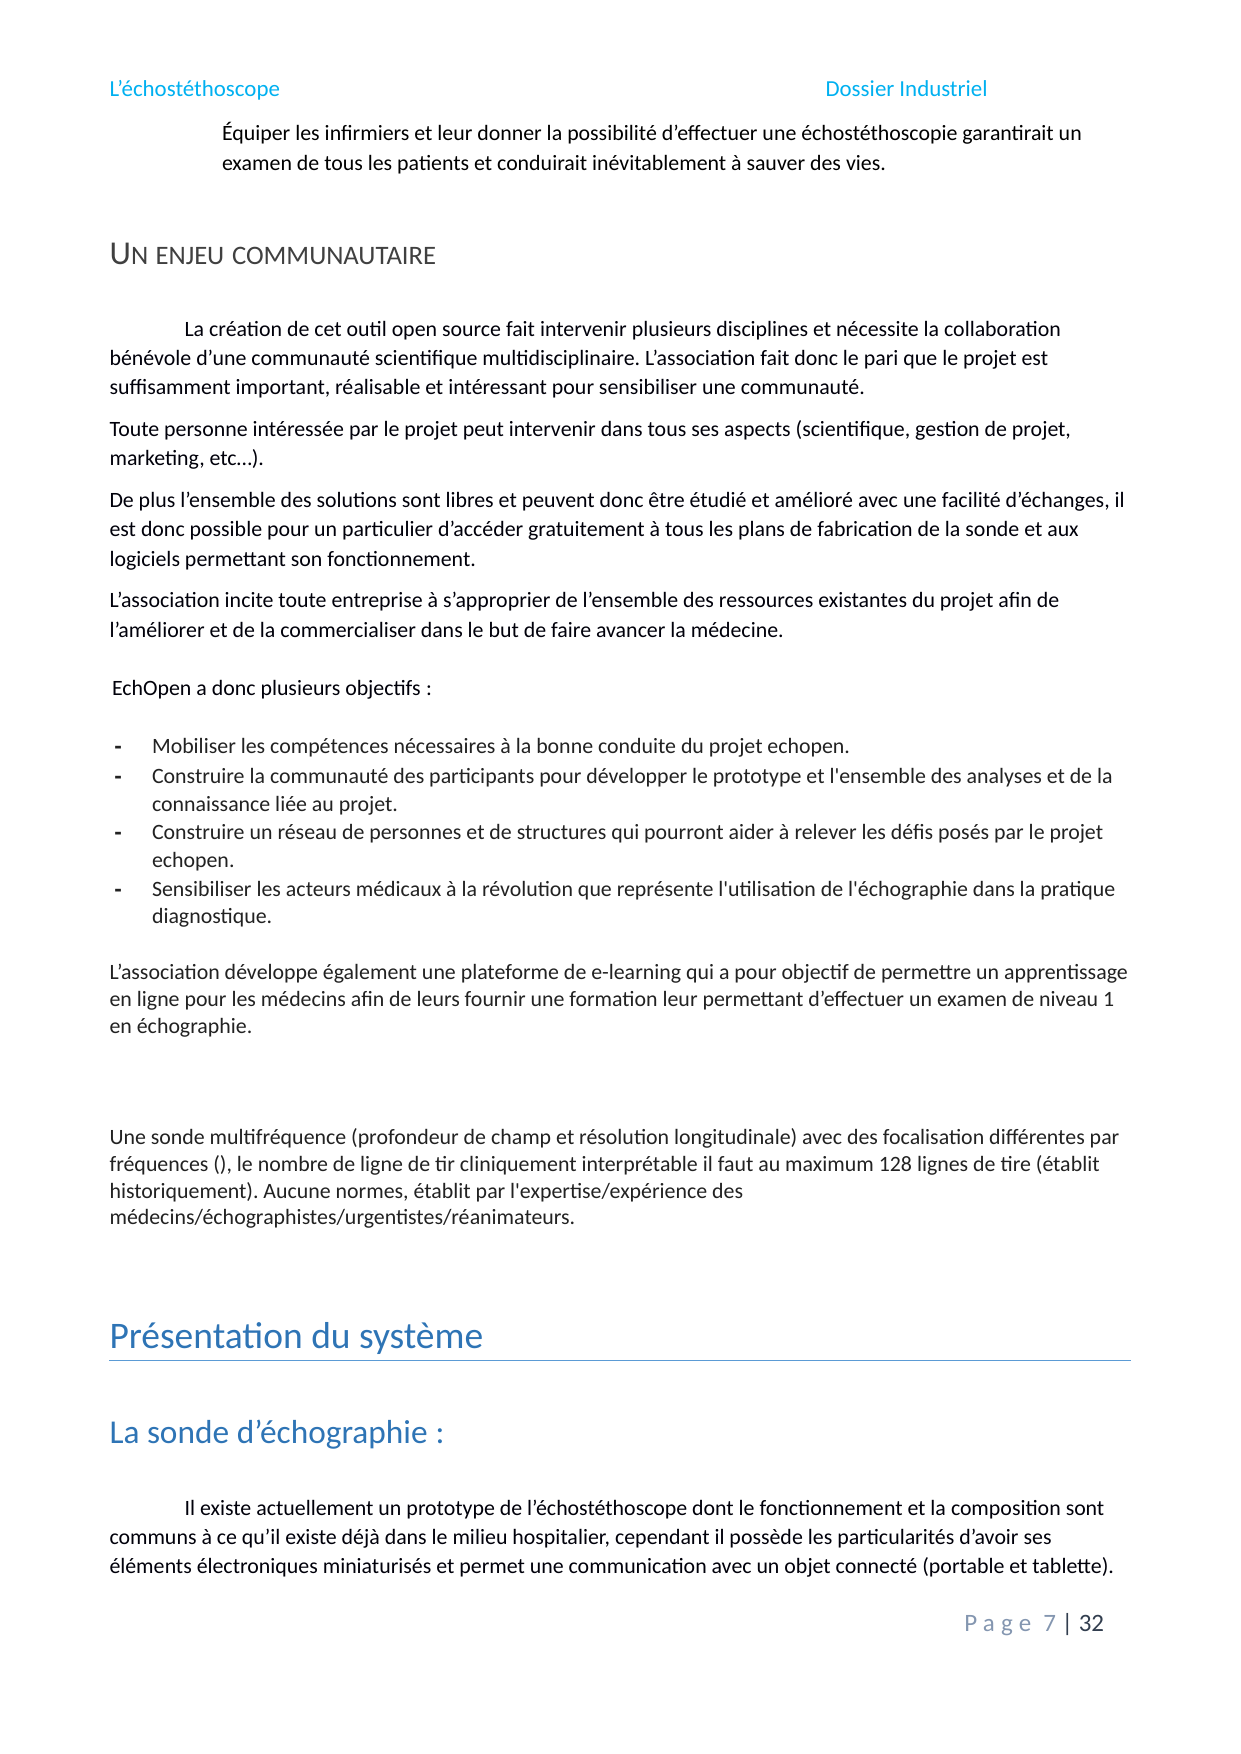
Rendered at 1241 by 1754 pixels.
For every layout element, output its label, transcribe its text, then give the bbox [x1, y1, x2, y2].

list Équiper les infirmiers et leur donner la possibilité d’effectuer une échostéthoscopie garantirait un examen de tous les patients et conduirait inévitablement à sauver des vies. [184, 119, 1131, 176]
list Construire la communauté des participants pour développer le prototype et l'ensemble des analyses et de la connaissance liée au projet. [114, 760, 1131, 816]
subtitle Un enjeu communautaire [109, 232, 1131, 273]
text L’association développe également une plateforme de e-learning qui a pour objectif de permettre un apprentissage en ligne pour les médecins afin de leurs fournir une formation leur permettant d’effectuer un examen de niveau 1 en échographie. [109, 958, 1131, 1038]
subtitle La sonde d’échographie : [109, 1411, 1131, 1452]
list Construire un réseau de personnes et de structures qui pourront aider à relever les défis posés par le projet echopen. [114, 816, 1131, 873]
subtitle Présentation du système [109, 1312, 1131, 1360]
text La création de cet outil open source fait intervenir plusieurs disciplines et nécessite la collaboration bénévole d’une communauté scientifique multidisciplinaire. L’association fait donc le pari que le projet est suffisamment important, réalisable et intéressant pour sensibiliser une communauté. [109, 315, 1131, 400]
text Toute personne intéressée par le projet peut intervenir dans tous ses aspects (scientifique, gestion de projet, marketing, etc…). [109, 415, 1131, 471]
list Sensibiliser les acteurs médicaux à la révolution que représente l'utilisation de l'échographie dans la pratique diagnostique. [114, 873, 1131, 929]
text EchOpen a donc plusieurs objectifs : [112, 674, 1131, 701]
text De plus l’ensemble des solutions sont libres et peuvent donc être étudié et amélioré avec une facilité d’échanges, il est donc possible pour un particulier d’accéder gratuitement à tous les plans de fabrication de la sonde et aux logiciels permettant son fonctionnement. [109, 486, 1131, 571]
text L’association incite toute entreprise à s’approprier de l’ensemble des ressources existantes du projet afin de l’améliorer et de la commercialiser dans le but de faire avancer la médecine. [109, 587, 1131, 642]
text Il existe actuellement un prototype de l’échostéthoscope dont le fonctionnement et la composition sont communs à ce qu’il existe déjà dans le milieu hospitalier, cependant il possède les particularités d’avoir ses éléments électroniques miniaturisés et permet une communication avec un objet connecté (portable et tablette). [109, 1494, 1131, 1579]
list Mobiliser les compétences nécessaires à la bonne conduite du projet echopen. [114, 730, 1131, 760]
text Une sonde multifréquence (profondeur de champ et résolution longitudinale) avec des focalisation différentes par fréquences (), le nombre de ligne de tir cliniquement interprétable il faut au maximum 128 lignes de tire (établit historiquement). Aucune normes, établit par l'expertise/expérience des médecins/échographistes/urgentistes/réanimateurs. [109, 1123, 1131, 1230]
